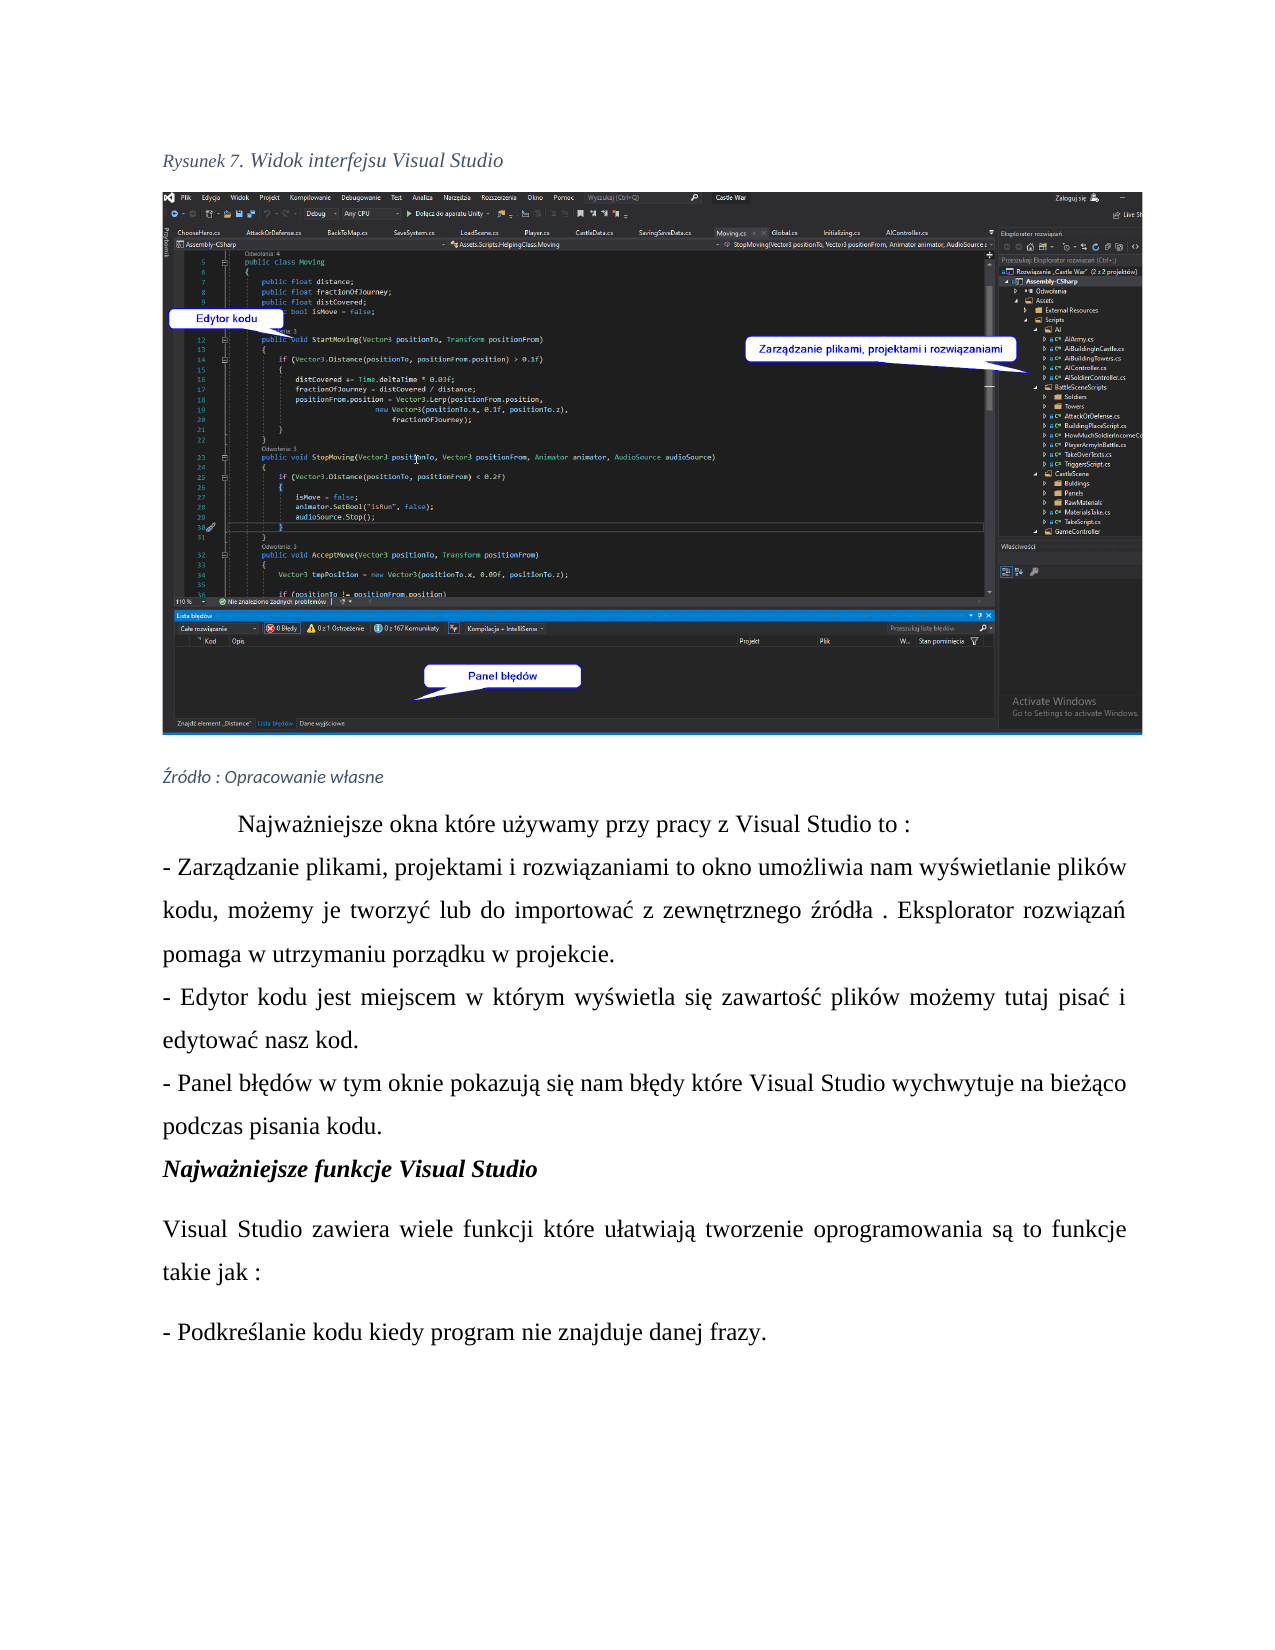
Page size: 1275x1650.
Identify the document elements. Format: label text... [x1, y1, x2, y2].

text Najważniejsze okna które używamy przy pracy z Visual Studio to : [162, 809, 1127, 838]
text - Podkreślanie kodu kiedy program nie znajduje danej frazy. [162, 1317, 1127, 1346]
text Visual Studio zawiera wiele funkcji które ułatwiają tworzenie oprogramowania są to funkcje takie jak : [162, 1214, 1127, 1286]
text Rysunek 7. Widok interfejsu Visual Studio [162, 148, 1127, 172]
text - Edytor kodu jest miejscem w którym wyświetla się zawartość plików możemy tutaj pisać i edytować nasz kod. [162, 982, 1127, 1054]
text Najważniejsze funkcje Visual Studio [162, 1154, 1127, 1183]
text Źródło : Opracowanie własne [162, 766, 1127, 788]
text - Panel błędów w tym oknie pokazują się nam błędy które Visual Studio wychwytuje na bieżąco podczas pisania kodu. [162, 1068, 1127, 1140]
text - Zarządzanie plikami, projektami i rozwiązaniami to okno umożliwia nam wyświetlanie plików kodu, możemy je tworzyć lub do importować z zewnętrznego źródła . Eksplorator rozwiązań pomaga w utrzymaniu porządku w projekcie. [162, 852, 1127, 967]
